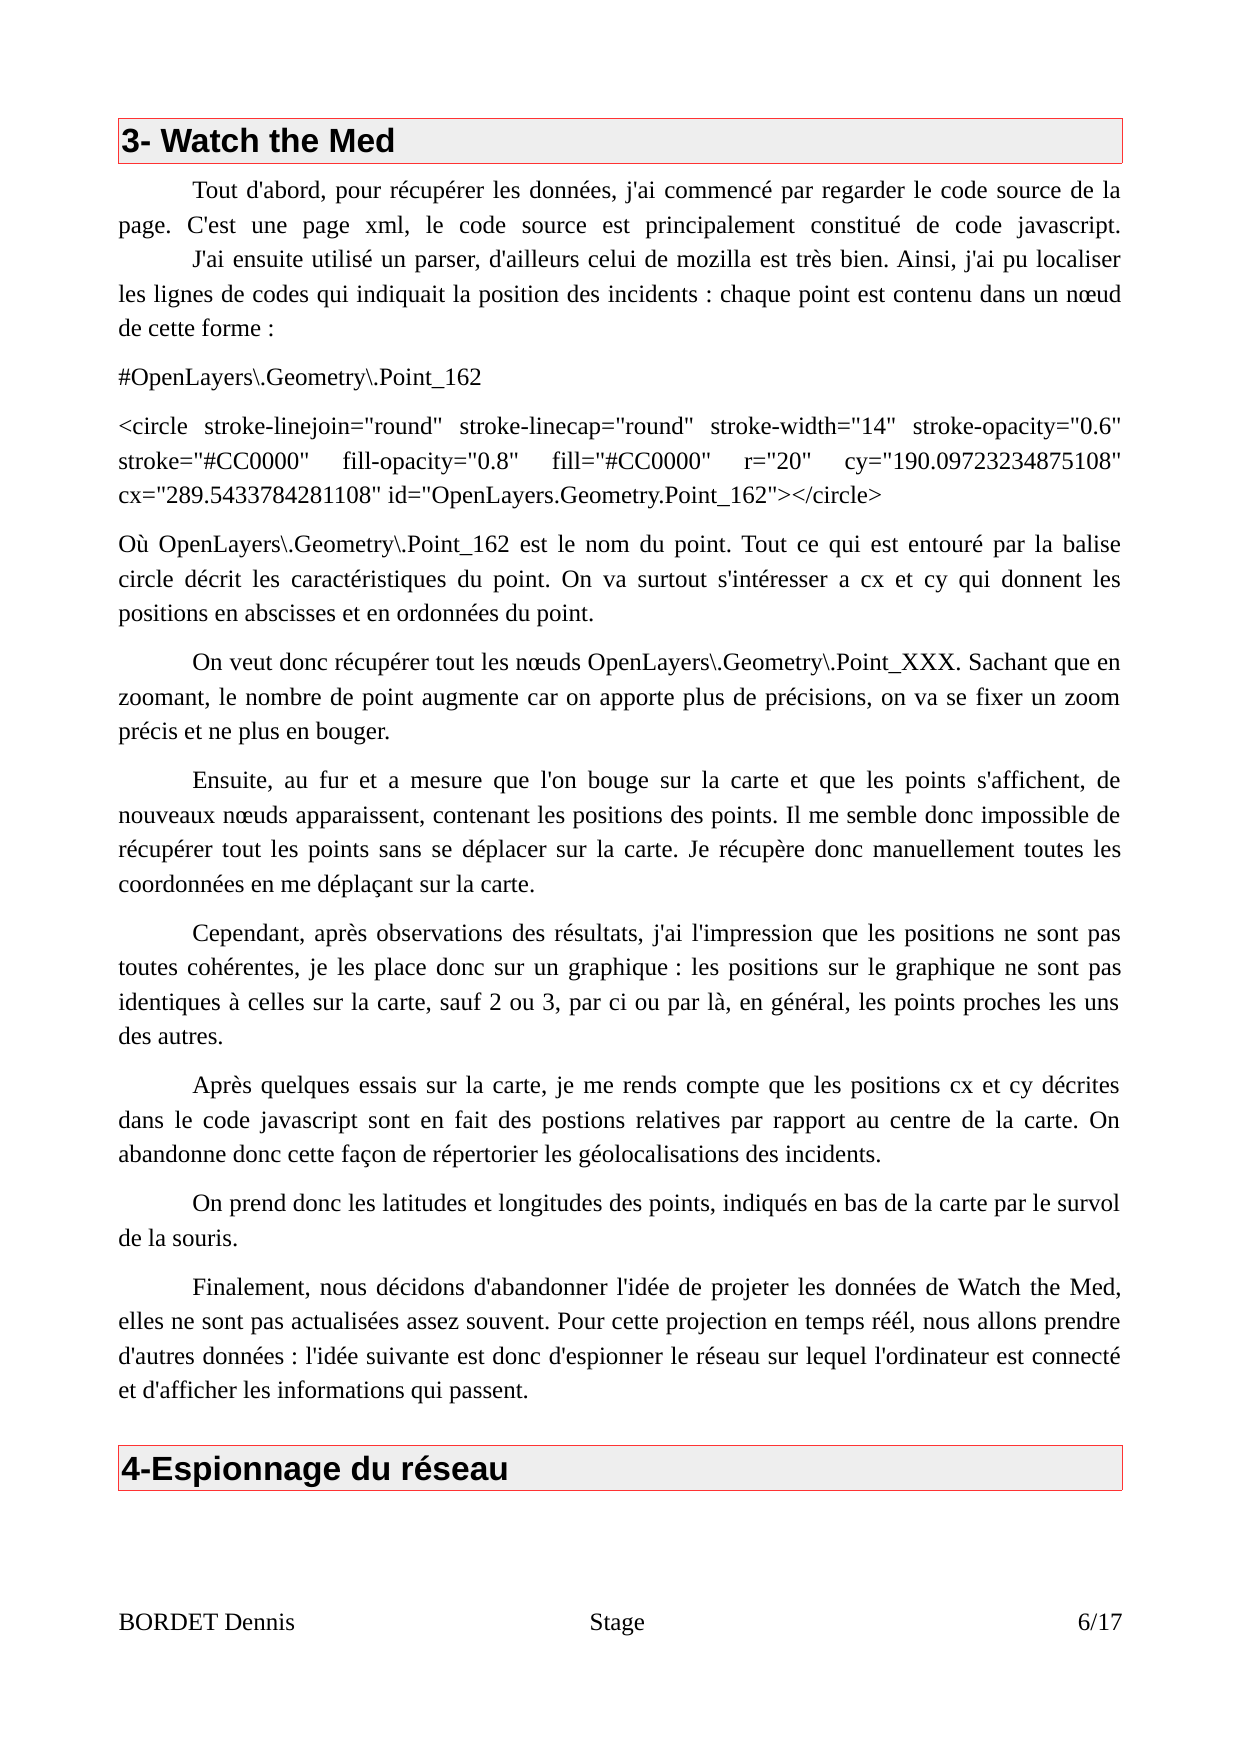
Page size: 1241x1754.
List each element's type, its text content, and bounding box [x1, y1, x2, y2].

text On veut donc récupérer tout les nœuds OpenLayers\.Geometry\.Point_XXX. Sachant que en zoomant, le nombre de point augmente car on apporte plus de précisions, on va se fixer un zoom précis et ne plus en bouger. [118, 647, 1122, 745]
text Cependant, après observations des résultats, j'ai l'impression que les positions ne sont pas toutes cohérentes, je les place donc sur un graphique : les positions sur le graphique ne sont pas identiques à celles sur la carte, sauf 2 ou 3, par ci ou par là, en général, les points proches les uns des autres. [118, 918, 1122, 1050]
text #OpenLayers\.Geometry\.Point_162 [118, 362, 1122, 391]
text Finalement, nous décidons d'abandonner l'idée de projeter les données de Watch the Med, elles ne sont pas actualisées assez souvent. Pour cette projection en temps réél, nous allons prendre d'autres données : l'idée suivante est donc d'espionner le réseau sur lequel l'ordinateur est connecté et d'afficher les informations qui passent. [118, 1272, 1122, 1404]
text <circle stroke-linejoin="round" stroke-linecap="round" stroke-width="14" stroke-opacity="0.6" stroke="#CC0000" fill-opacity="0.8" fill="#CC0000" r="20" cy="190.09723234875108" cx="289.5433784281108" id="OpenLayers.Geometry.Point_162"></circle> [118, 411, 1122, 509]
subtitle 4-Espionnage du réseau [119, 1446, 1122, 1490]
text Ensuite, au fur et a mesure que l'on bouge sur la carte et que les points s'affichent, de nouveaux nœuds apparaissent, contenant les positions des points. Il me semble donc impossible de récupérer tout les points sans se déplacer sur la carte. Je récupère donc manuellement toutes les coordonnées en me déplaçant sur la carte. [118, 765, 1122, 898]
text On prend donc les latitudes et longitudes des points, indiqués en bas de la carte par le survol de la souris. [118, 1188, 1122, 1252]
text Où OpenLayers\.Geometry\.Point_162 est le nom du point. Tout ce qui est entouré par la balise circle décrit les caractéristiques du point. On va surtout s'intéresser a cx et cy qui donnent les positions en abscisses et en ordonnées du point. [118, 529, 1122, 627]
text Après quelques essais sur la carte, je me rends compte que les positions cx et cy décrites dans le code javascript sont en fait des postions relatives par rapport au centre de la carte. On abandonne donc cette façon de répertorier les géolocalisations des incidents. [118, 1070, 1122, 1168]
text Tout d'abord, pour récupérer les données, j'ai commencé par regarder le code source de la page. C'est une page xml, le code source est principalement constitué de code javascript. J'ai ensuite utilisé un parser, d'ailleurs celui de mozilla est très bien. Ainsi, j'ai pu localiser les lignes de codes qui indiquait la position des incidents : chaque point est contenu dans un nœud de cette forme : [118, 175, 1122, 342]
subtitle 3- Watch the Med [119, 119, 1122, 163]
